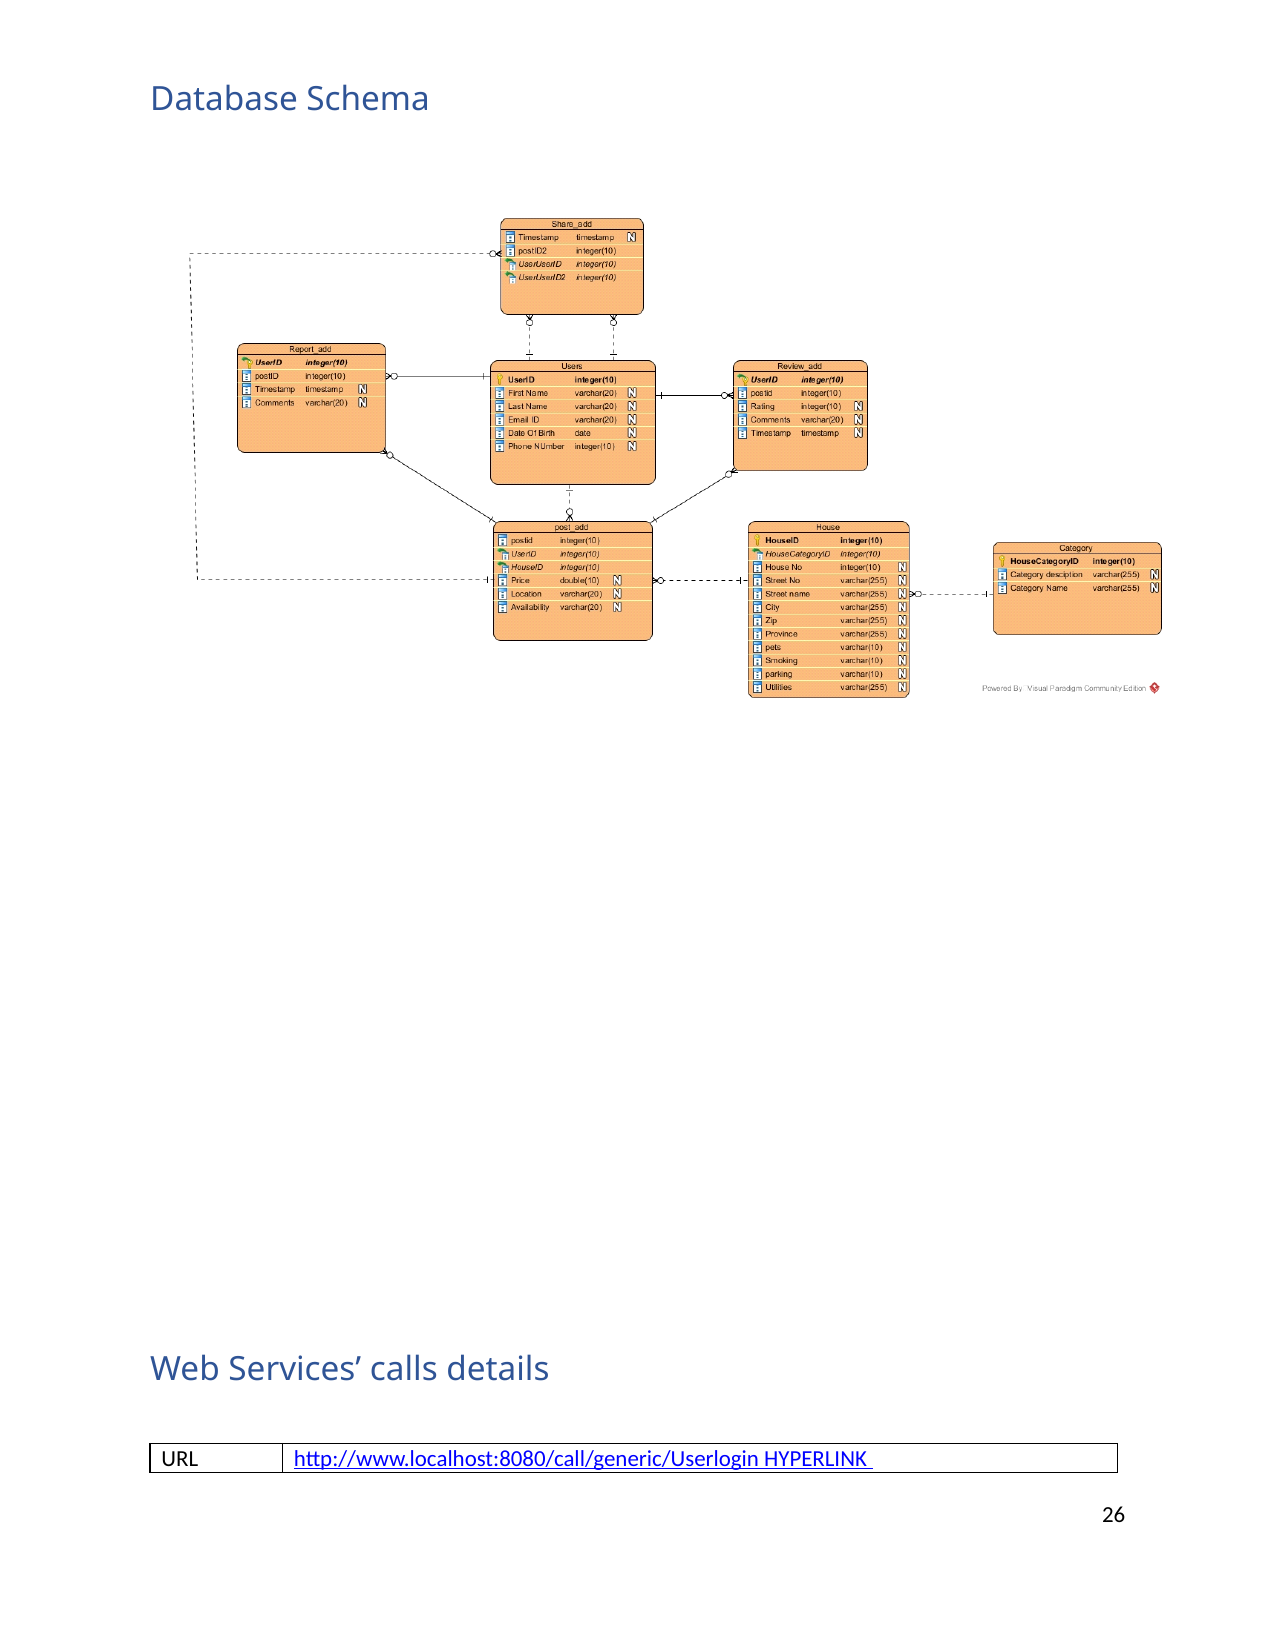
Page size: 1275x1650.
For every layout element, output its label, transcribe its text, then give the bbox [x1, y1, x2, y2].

table_header http://www.localhost:8080/call/generic/Userlogin HYPERLINK [283, 1444, 1117, 1472]
table_header URL [151, 1444, 282, 1472]
subtitle Web Services’ calls details [150, 1344, 1125, 1390]
subtitle Database Schema [150, 75, 1125, 120]
